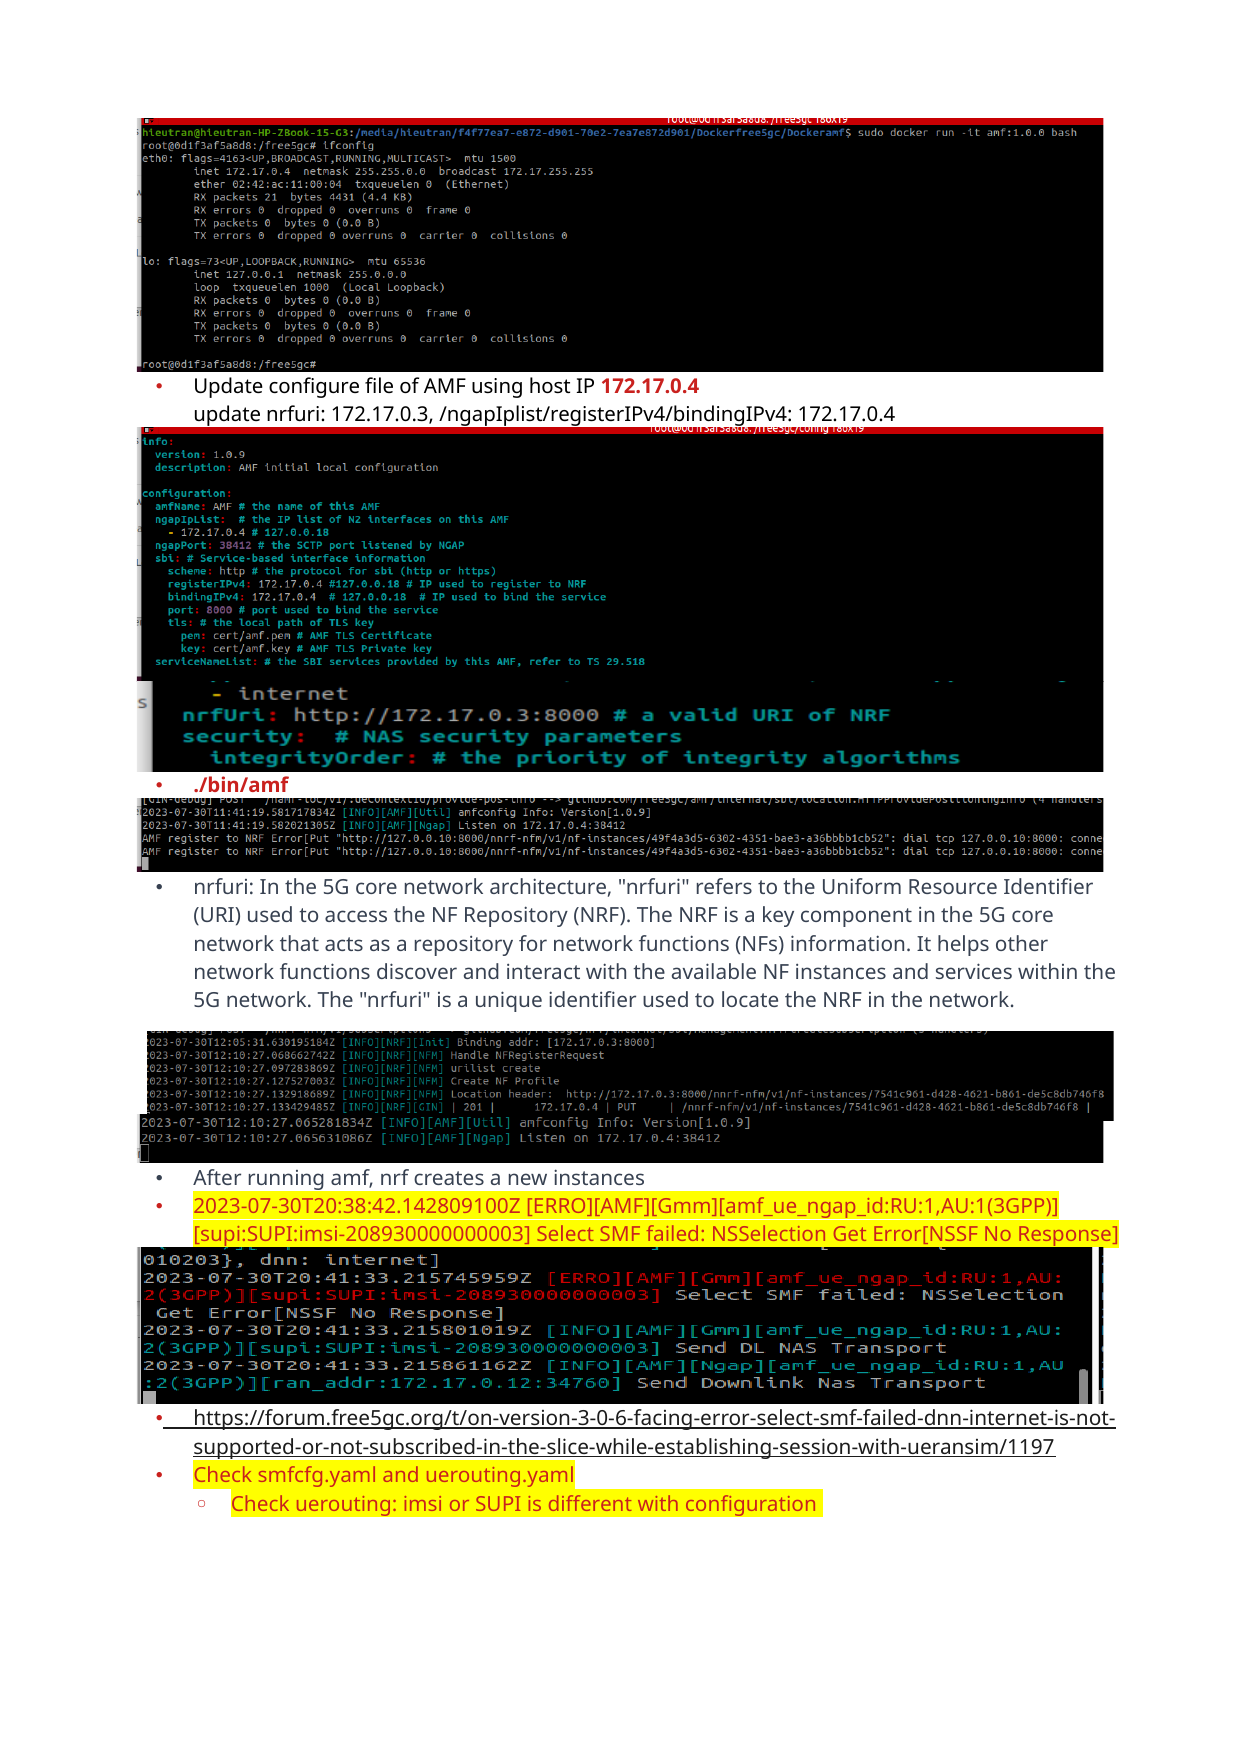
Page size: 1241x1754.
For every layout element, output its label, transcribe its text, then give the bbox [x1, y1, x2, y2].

list Check uerouting: imsi or SUPI is different with configuration [193, 1489, 1122, 1517]
list 2023-07-30T20:38:42.142809100Z [ERRO][AMF][Gmm][amf_ue_ngap_id:RU:1,AU:1(3GPP)][supi:SUPI:imsi-208930000000003] Select SMF failed: NSSelection Get Error[NSSF No Response] [156, 1191, 1122, 1248]
picture [136, 118, 1104, 372]
list nrfuri: In the 5G core network architecture, "nrfuri" refers to the Uniform Resource Identifier (URI) used to access the NF Repository (NRF). The NRF is a key component in the 5G core network that acts as a repository for network functions (NFs) information. It helps other network functions discover and interact with the available NF instances and services within the 5G network. The "nrfuri" is a unique identifier used to locate the NRF in the network. [156, 799, 1122, 1014]
list Check smfcfg.yaml and uerouting.yaml [156, 1460, 1122, 1489]
list update nrfuri: 172.17.0.3, /ngapIplist/registerIPv4/bindingIPv4: 172.17.0.4 [156, 400, 1122, 427]
picture [136, 798, 1104, 872]
picture [136, 1031, 1114, 1163]
list Update configure file of AMF using host IP 172.17.0.4 [156, 118, 1122, 400]
picture [136, 1247, 1104, 1404]
list After running amf, nrf creates a new instances [156, 1014, 1122, 1191]
list ./bin/amf [156, 427, 1122, 799]
list https://forum.free5gc.org/t/on-version-3-0-6-facing-error-select-smf-failed-dnn-internet-is-not-supported-or-not-subscribed-in-the-slice-while-establishing-session-with-ueransim/1197 [156, 1248, 1122, 1460]
picture [136, 427, 1104, 772]
